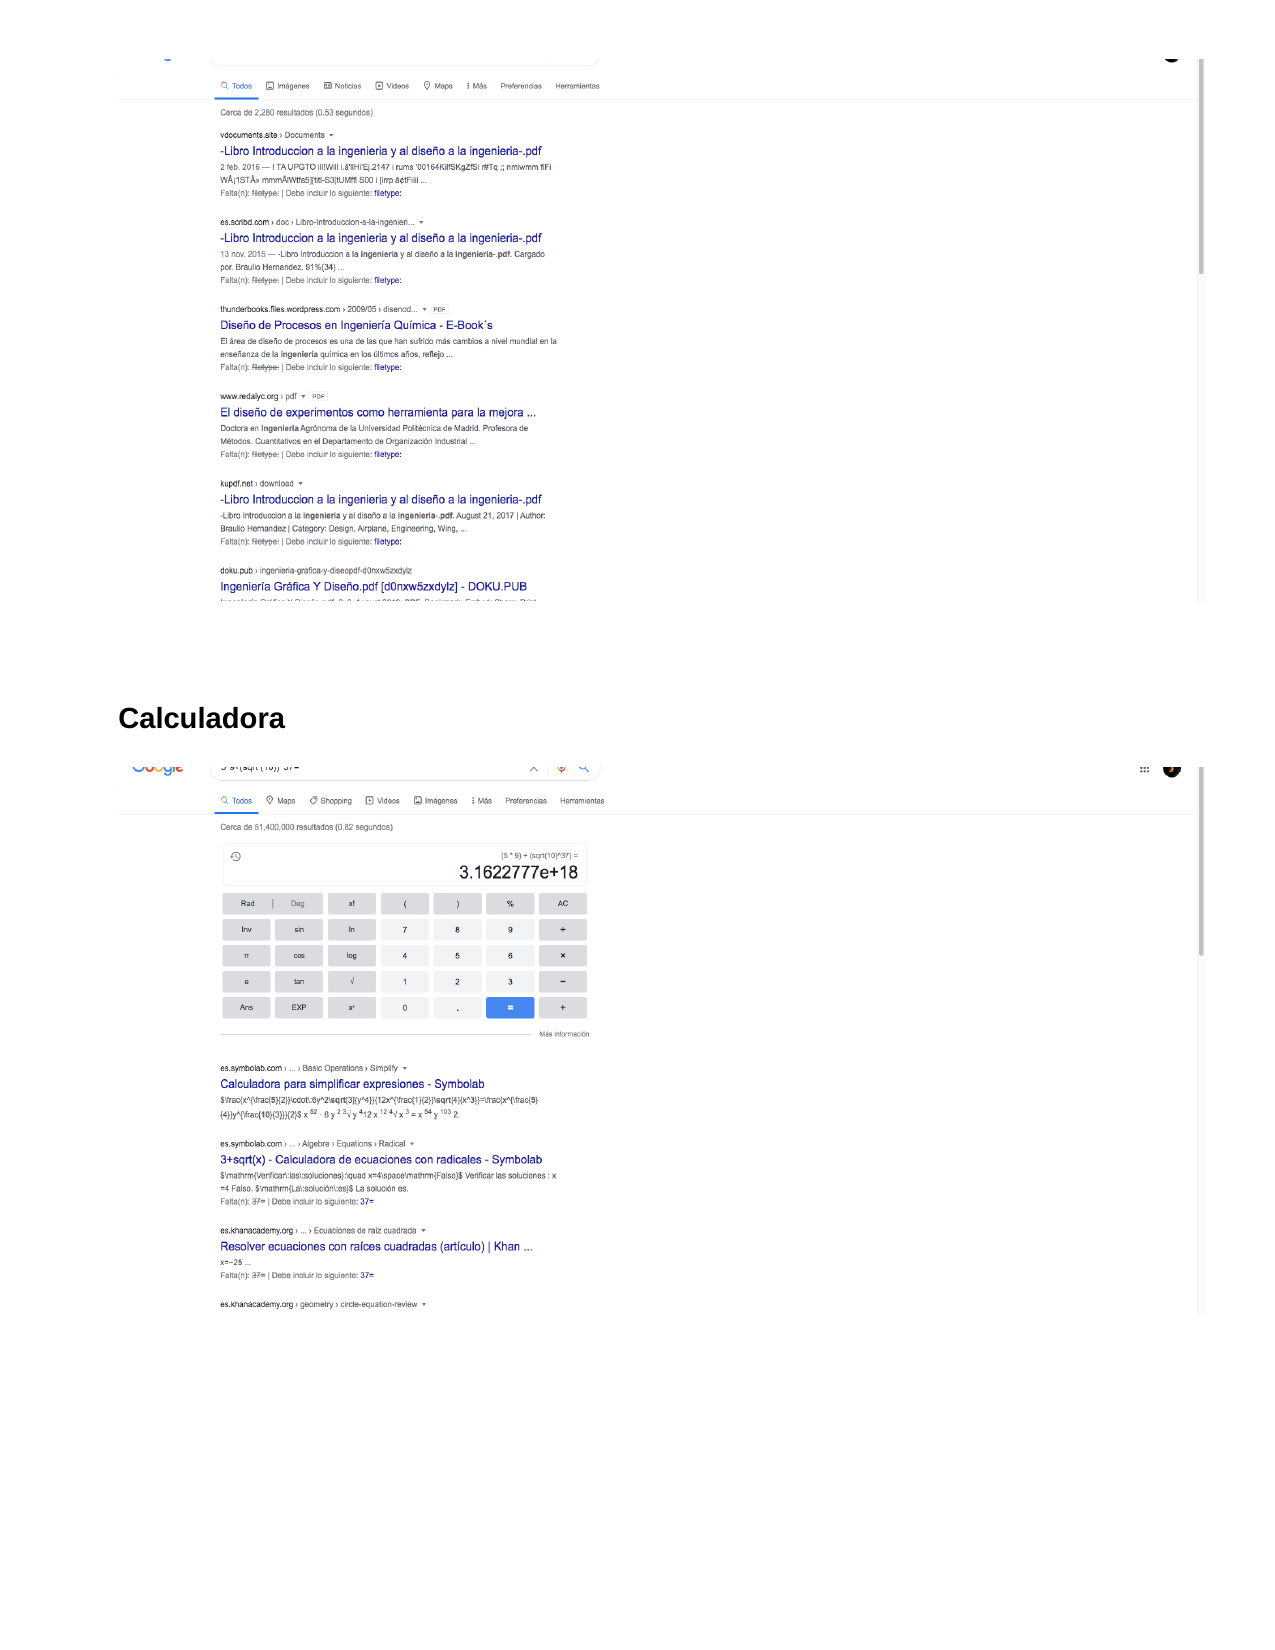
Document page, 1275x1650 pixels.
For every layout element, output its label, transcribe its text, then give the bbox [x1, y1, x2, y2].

text Calculadora [118, 701, 1205, 734]
